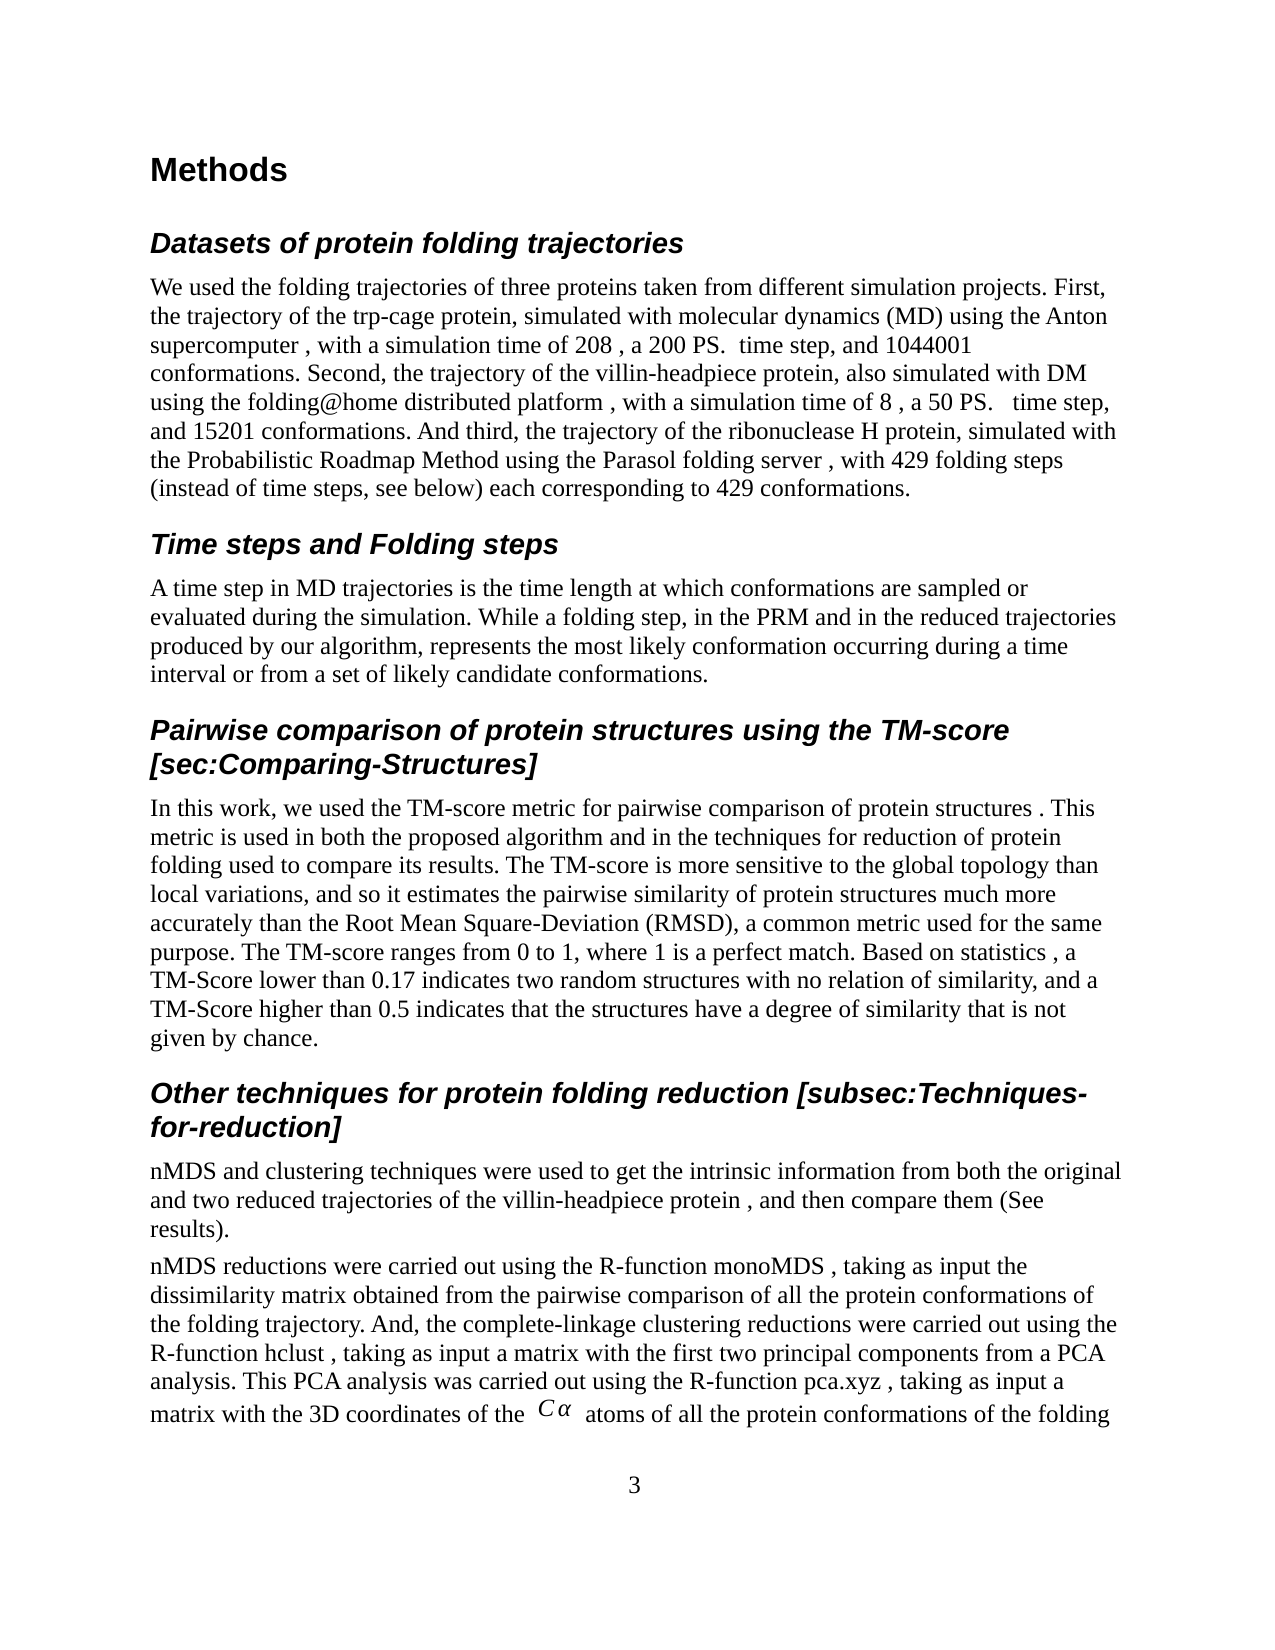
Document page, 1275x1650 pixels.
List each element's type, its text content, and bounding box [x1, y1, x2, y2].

subtitle Datasets of protein folding trajectories [150, 226, 1125, 260]
text nMDS and clustering techniques were used to get the intrinsic information from both the original and two reduced trajectories of the villin-headpiece protein , and then compare them (See results). [150, 1156, 1125, 1242]
subtitle Time steps and Folding steps [150, 527, 1125, 561]
text nMDS reductions were carried out using the R-function monoMDS , taking as input the dissimilarity matrix obtained from the pairwise comparison of all the protein conformations of the folding trajectory. And, the complete-linkage clustering reductions were carried out using the R-function hclust , taking as input a matrix with the first two principal components from a PCA analysis. This PCA analysis was carried out using the R-function pca.xyz , taking as input a matrix with the 3D coordinates of the atoms of all the protein conformations of the folding [150, 1251, 1125, 1428]
text In this work, we used the TM-score metric for pairwise comparison of protein structures . This metric is used in both the proposed algorithm and in the techniques for reduction of protein folding used to compare its results. The TM-score is more sensitive to the global topology than local variations, and so it estimates the pairwise similarity of protein structures much more accurately than the Root Mean Square-Deviation (RMSD), a common metric used for the same purpose. The TM-score ranges from 0 to 1, where 1 is a perfect match. Based on statistics , a TM-Score lower than 0.17 indicates two random structures with no relation of similarity, and a TM-Score higher than 0.5 indicates that the structures have a degree of similarity that is not given by chance. [150, 793, 1125, 1052]
subtitle Methods [150, 150, 1125, 189]
subtitle Other techniques for protein folding reduction [subsec:Techniques-for-reduction] [150, 1077, 1125, 1144]
text We used the folding trajectories of three proteins taken from different simulation projects. First, the trajectory of the trp-cage protein, simulated with molecular dynamics (MD) using the Anton supercomputer , with a simulation time of 208 , a 200 PS. time step, and 1044001 conformations. Second, the trajectory of the villin-headpiece protein, also simulated with DM using the folding@home distributed platform , with a simulation time of 8 , a 50 PS. time step, and 15201 conformations. And third, the trajectory of the ribonuclease H protein, simulated with the Probabilistic Roadmap Method using the Parasol folding server , with 429 folding steps (instead of time steps, see below) each corresponding to 429 conformations. [150, 272, 1125, 502]
subtitle Pairwise comparison of protein structures using the TM-score [sec:Comparing-Structures] [150, 713, 1125, 780]
text A time step in MD trajectories is the time length at which conformations are sampled or evaluated during the simulation. While a folding step, in the PRM and in the reduced trajectories produced by our algorithm, represents the most likely conformation occurring during a time interval or from a set of likely candidate conformations. [150, 573, 1125, 688]
